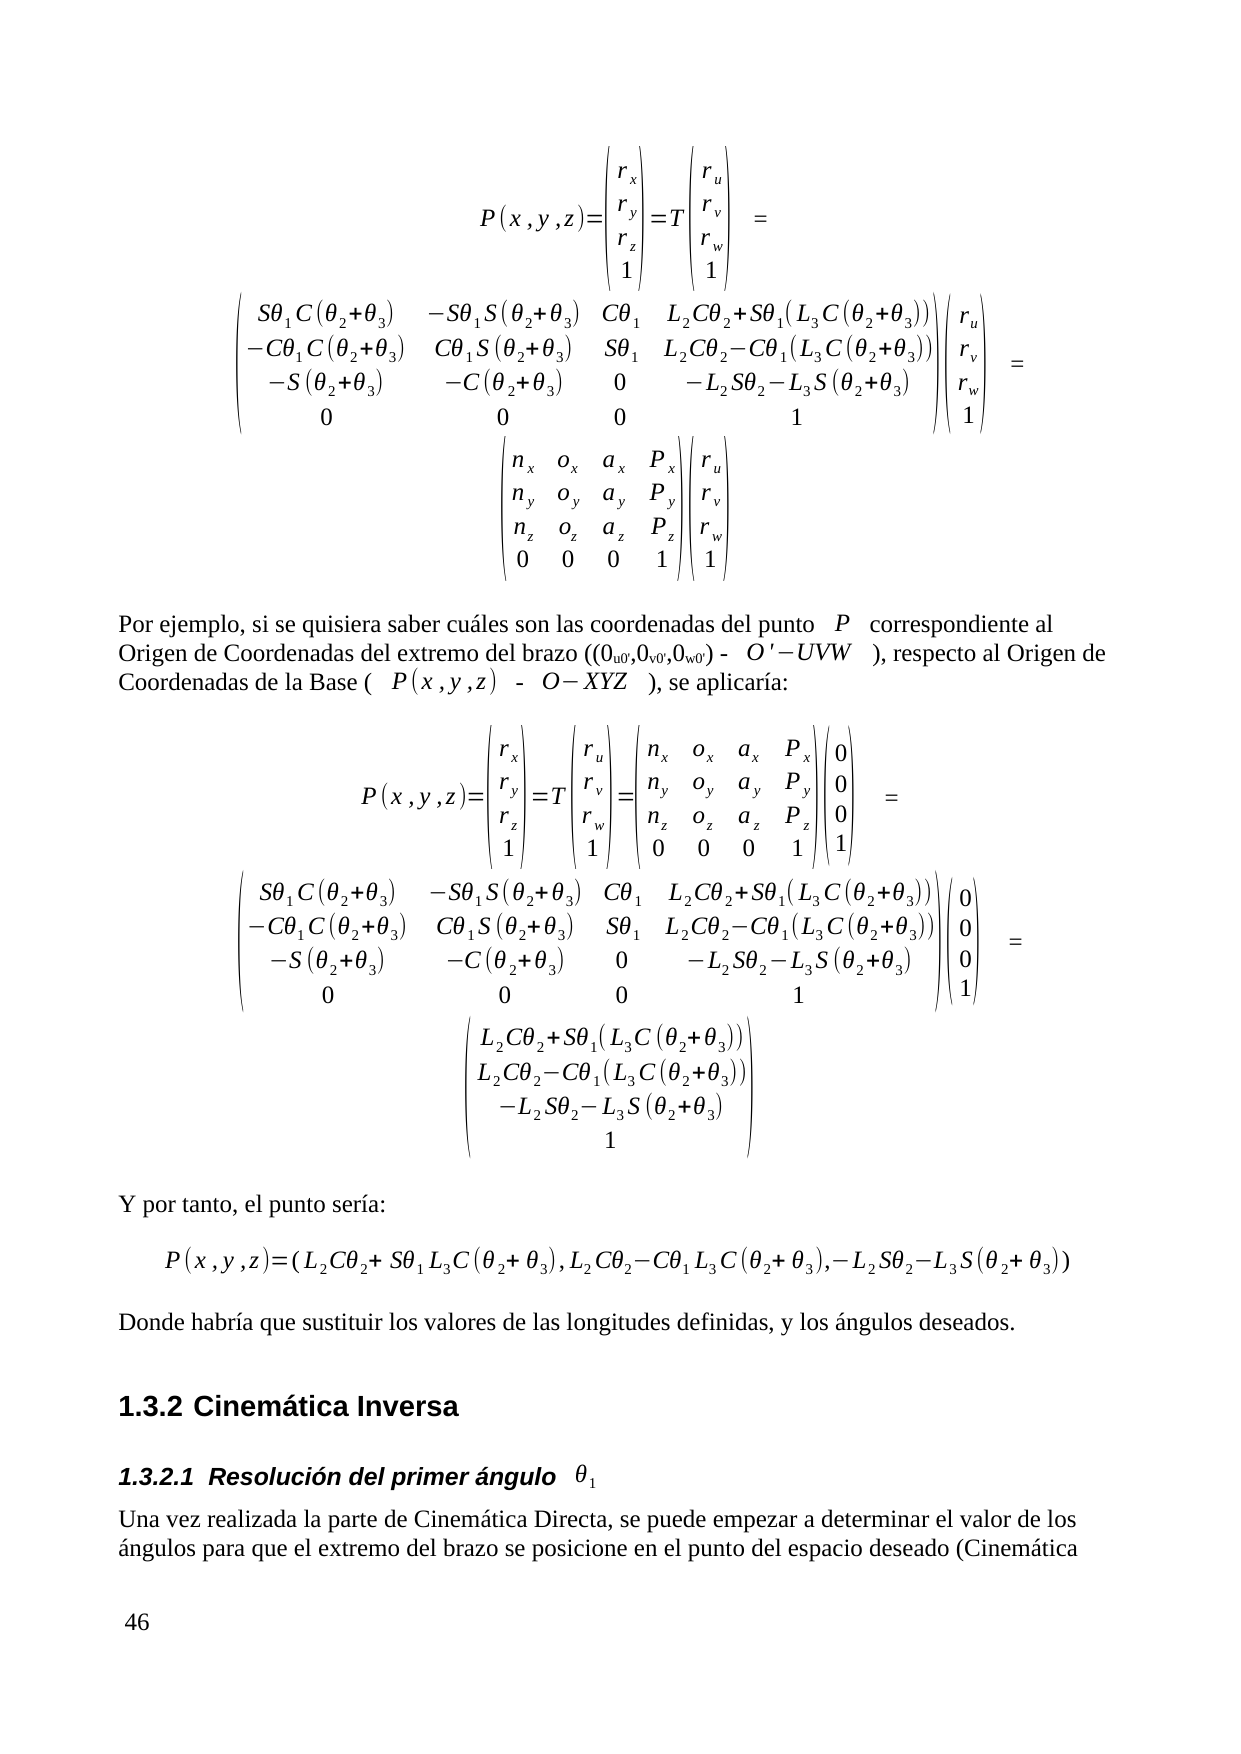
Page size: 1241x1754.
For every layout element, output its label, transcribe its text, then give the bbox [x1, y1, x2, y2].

text Por ejemplo, si se quisiera saber cuáles son las coordenadas del puntocorrespondiente al Origen de Coordenadas del extremo del brazo ((0u0',0v0',0w0') -), respecto al Origen de Coordenadas de la Base (-), se aplicaría: [118, 609, 1122, 696]
text Una vez realizada la parte de Cinemática Directa, se puede empezar a determinar el valor de los ángulos para que el extremo del brazo se posicione en el punto del espacio deseado (Cinemática [118, 1504, 1122, 1562]
text = [118, 147, 1122, 291]
text = [118, 725, 1122, 869]
text = [118, 291, 1122, 436]
subtitle Cinemática Inversa [118, 1389, 1122, 1423]
text Y por tanto, el punto sería: [118, 1189, 1122, 1218]
text = [118, 869, 1122, 1014]
subtitle Resolución del primer ángulo [118, 1460, 1122, 1492]
text Donde habría que sustituir los valores de las longitudes definidas, y los ángulos deseados. [118, 1307, 1122, 1336]
